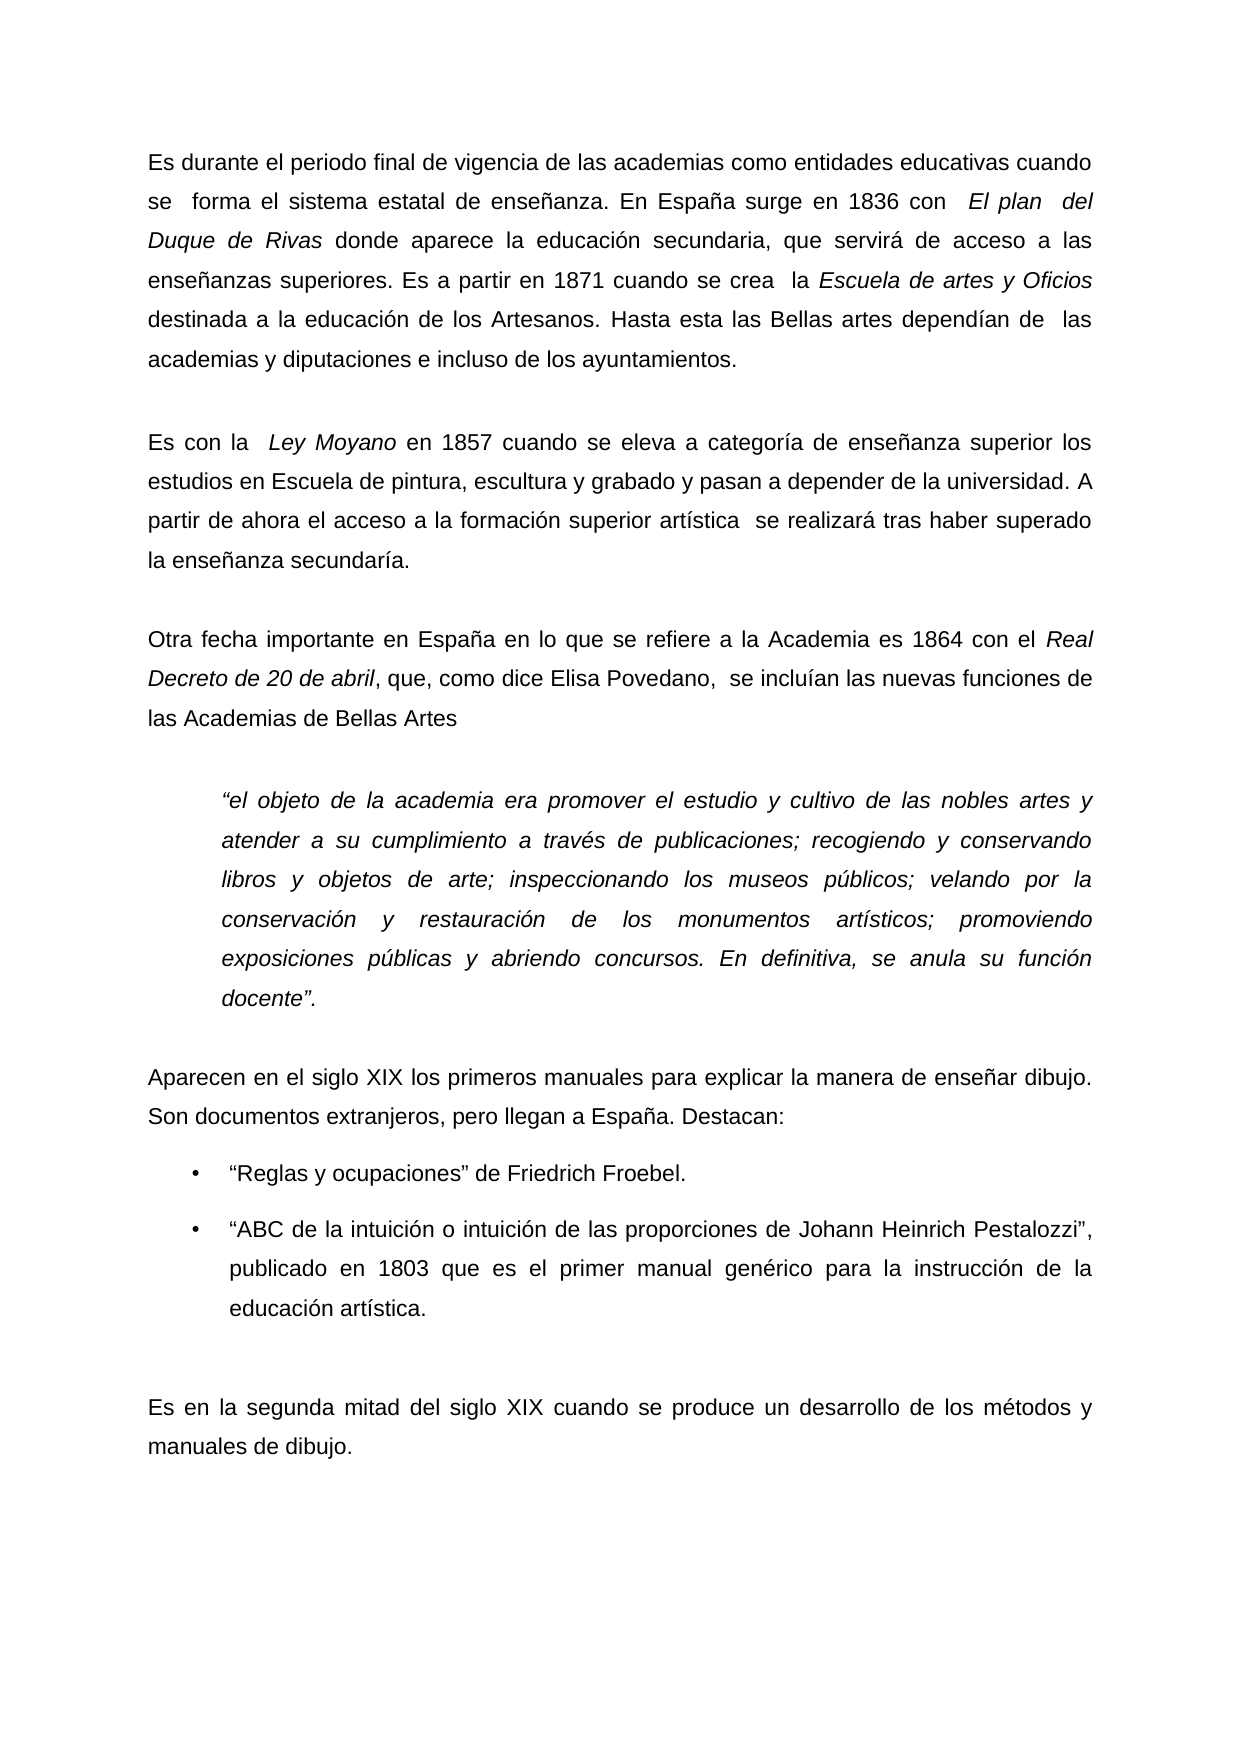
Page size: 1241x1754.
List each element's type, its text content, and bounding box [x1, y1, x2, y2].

list “ABC de la intuición o intuición de las proporciones de Johann Heinrich Pestalozzi”, publicado en 1803 que es el primer manual genérico para la instrucción de la educación artística. [192, 1216, 1093, 1321]
list “Reglas y ocupaciones” de Friedrich Froebel. [192, 1159, 1093, 1186]
text Es en la segunda mitad del siglo XIX cuando se produce un desarrollo de los métodos y manuales de dibujo. [148, 1394, 1093, 1460]
text Otra fecha importante en España en lo que se refiere a la Academia es 1864 con el Real Decreto de 20 de abril, que, como dice Elisa Povedano, se incluían las nuevas funciones de las Academias de Bellas Artes [148, 626, 1093, 731]
text Aparecen en el siglo XIX los primeros manuales para explicar la manera de enseñar dibujo. Son documentos extranjeros, pero llegan a España. Destacan: [148, 1064, 1093, 1130]
text “el objeto de la academia era promover el estudio y cultivo de las nobles artes y atender a su cumplimiento a través de publicaciones; recogiendo y conservando libros y objetos de arte; inspeccionando los museos públicos; velando por la conservación y restauración de los monumentos artísticos; promoviendo exposiciones públicas y abriendo concursos. En definitiva, se anula su función docente”. [221, 787, 1093, 1011]
text Es durante el periodo final de vigencia de las academias como entidades educativas cuando se forma el sistema estatal de enseñanza. En España surge en 1836 con El plan del Duque de Rivas donde aparece la educación secundaria, que servirá de acceso a las enseñanzas superiores. Es a partir en 1871 cuando se crea la Escuela de artes y Oficios destinada a la educación de los Artesanos. Hasta esta las Bellas artes dependían de las academias y diputaciones e incluso de los ayuntamientos. [148, 148, 1093, 372]
text Es con la Ley Moyano en 1857 cuando se eleva a categoría de enseñanza superior los estudios en Escuela de pintura, escultura y grabado y pasan a depender de la universidad. A partir de ahora el acceso a la formación superior artística se realizará tras haber superado la enseñanza secundaría. [148, 428, 1093, 573]
